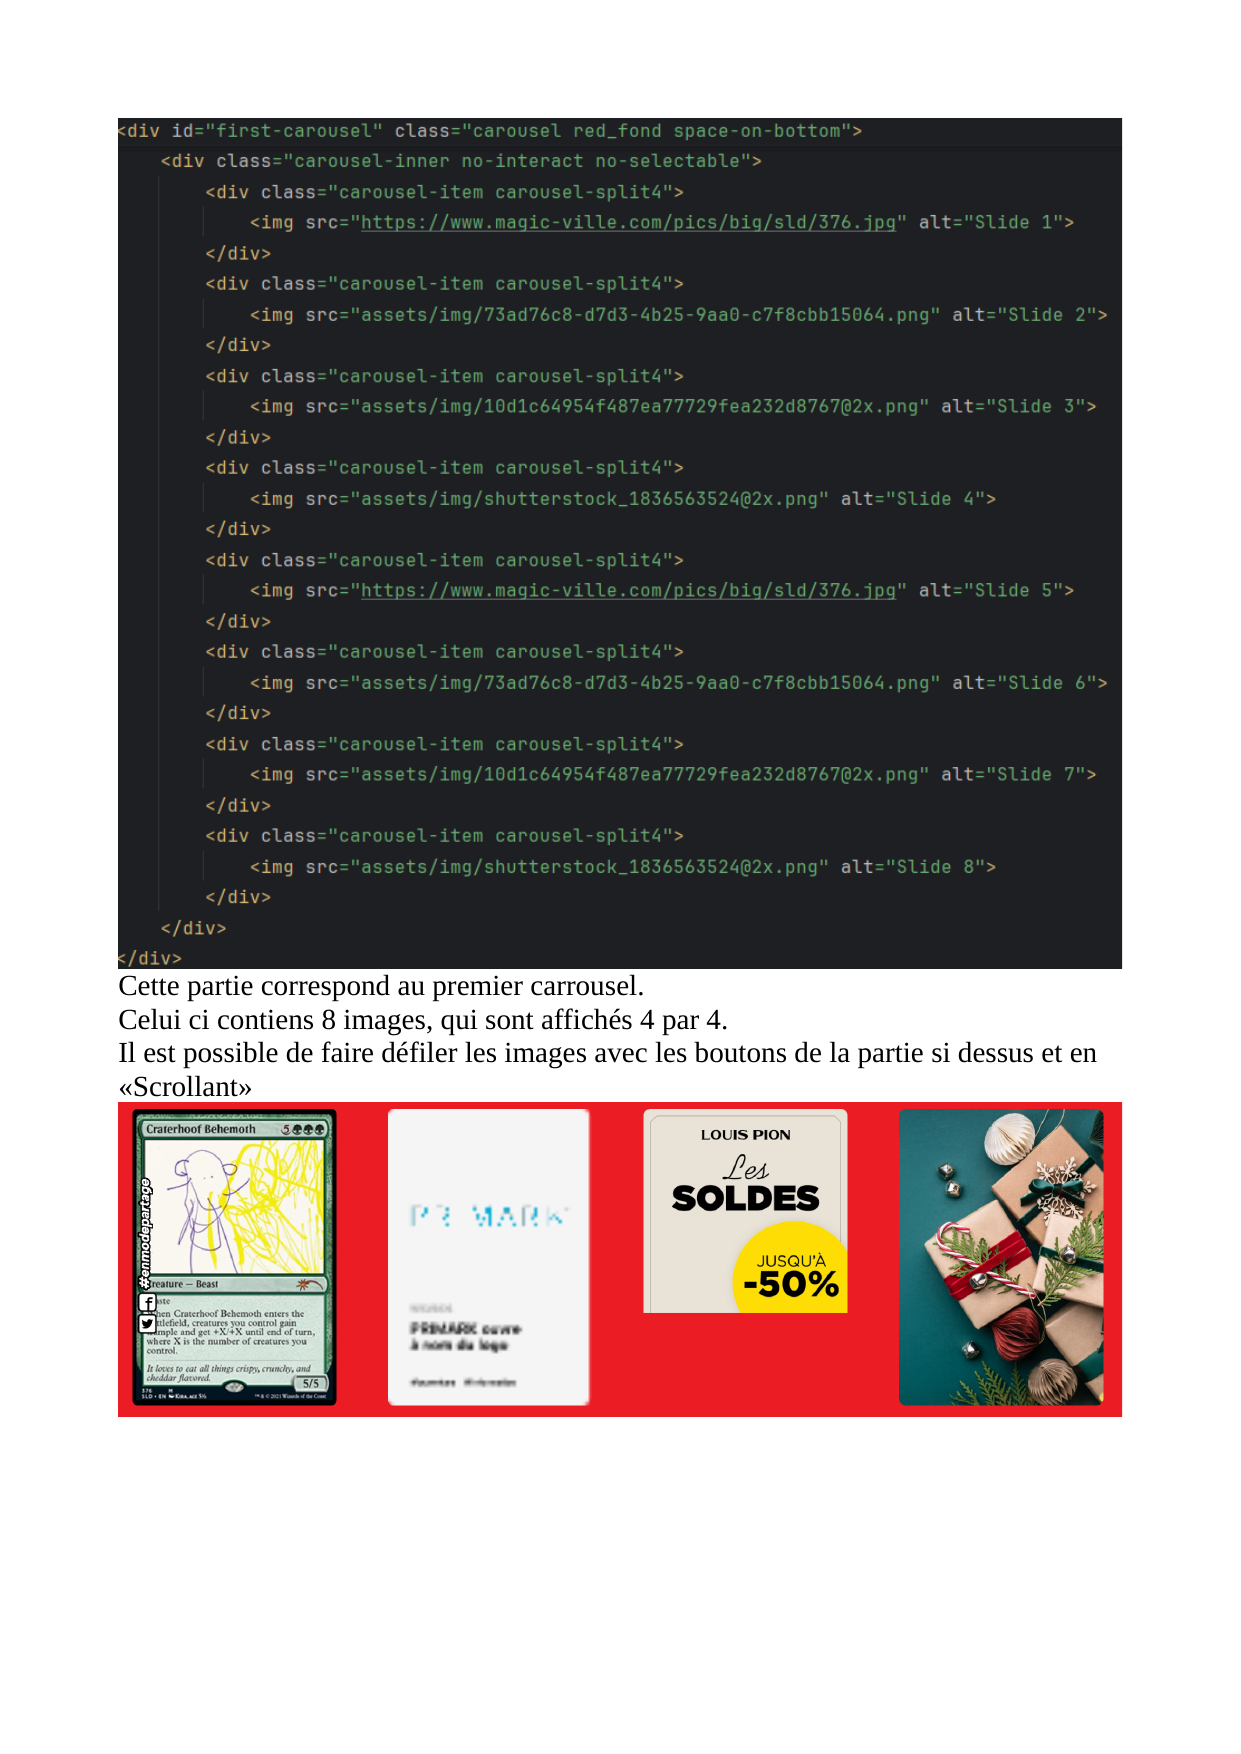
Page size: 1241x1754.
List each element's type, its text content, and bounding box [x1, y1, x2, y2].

text Celui ci contiens 8 images, qui sont affichés 4 par 4. [118, 1002, 1122, 1035]
text «Scrollant» [118, 1069, 1122, 1102]
picture [118, 1102, 1123, 1417]
text Il est possible de faire défiler les images avec les boutons de la partie si dessus et en [118, 1035, 1122, 1069]
picture [118, 118, 1123, 969]
text Cette partie correspond au premier carrousel. [118, 969, 1122, 1002]
